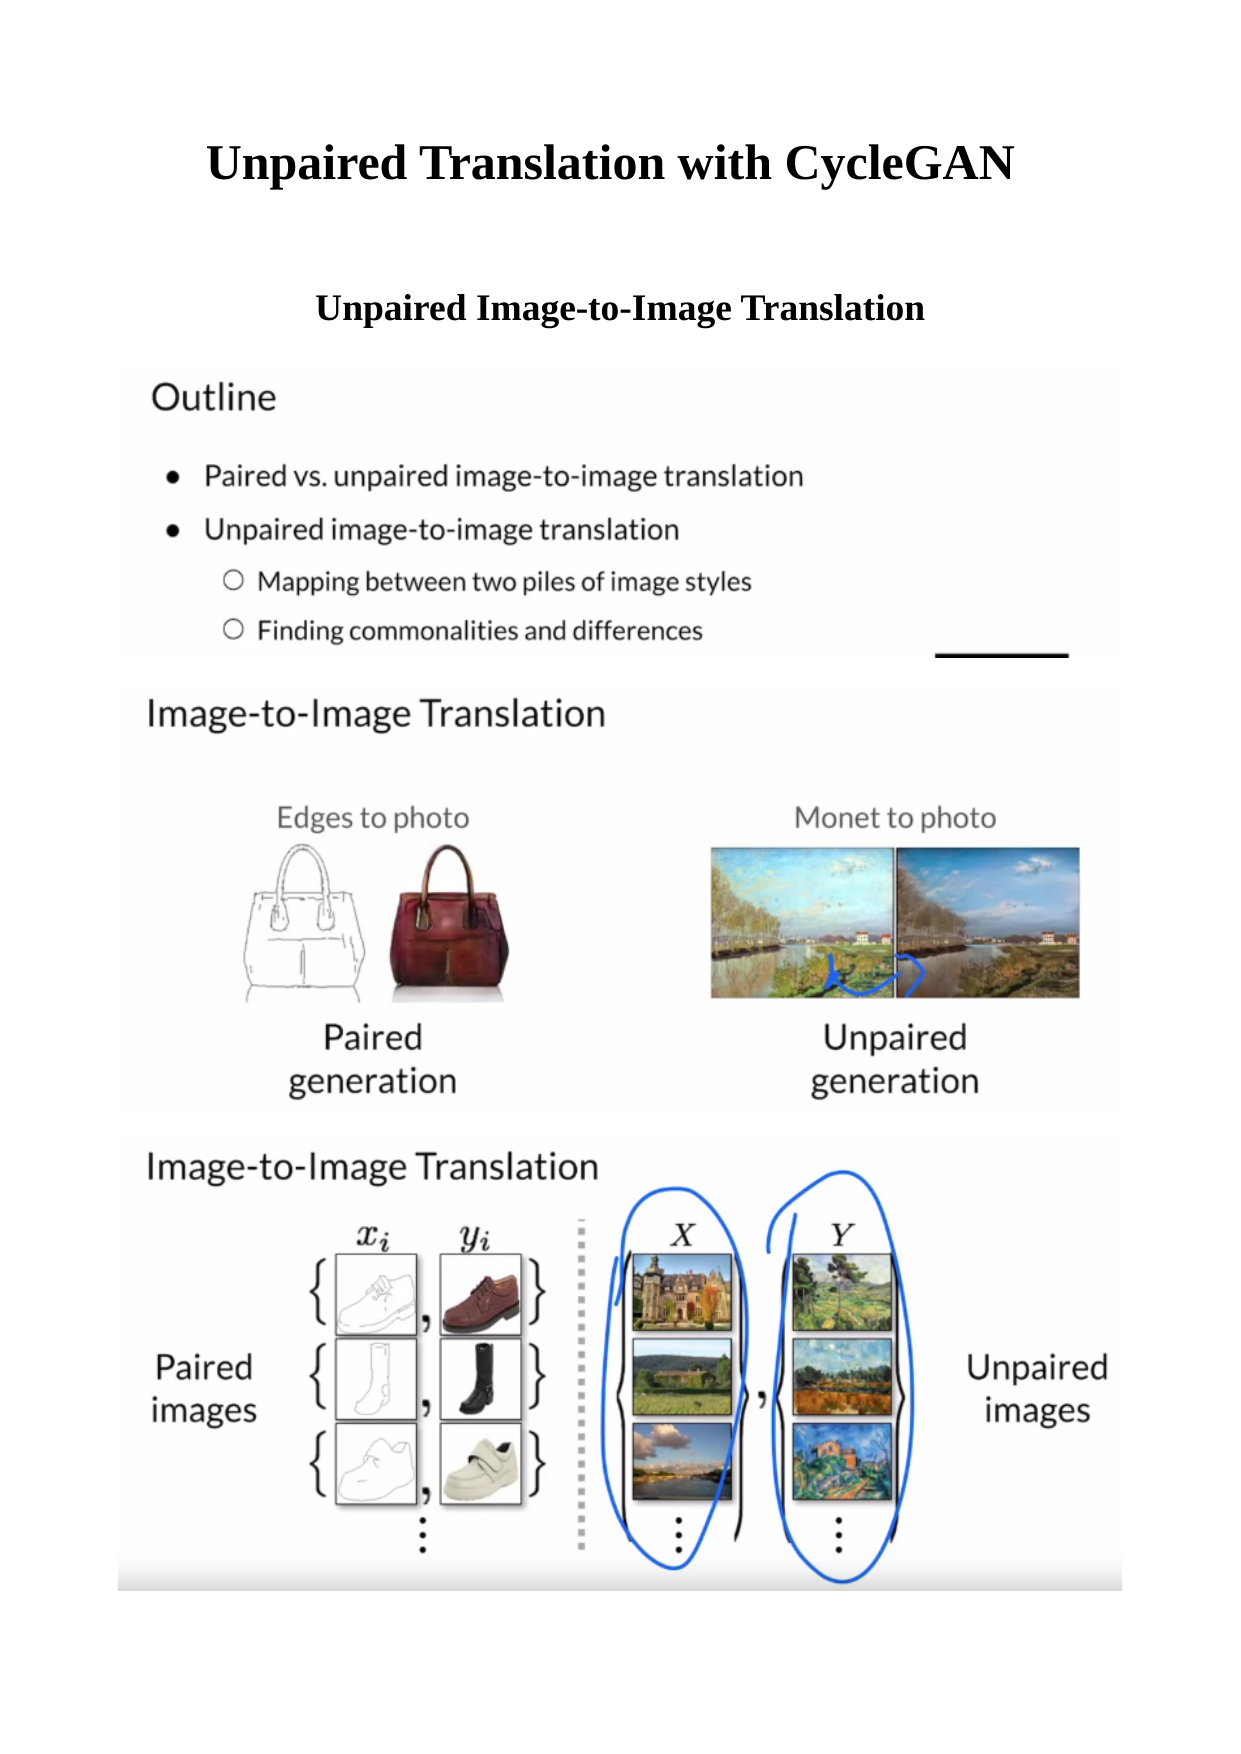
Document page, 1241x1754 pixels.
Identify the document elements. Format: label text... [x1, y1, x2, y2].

picture [118, 1137, 1123, 1591]
picture [118, 369, 1123, 658]
subtitle Unpaired Image-to-Image Translation [118, 285, 1122, 328]
picture [118, 686, 1123, 1109]
subtitle Unpaired Translation with CycleGAN [118, 133, 1122, 190]
